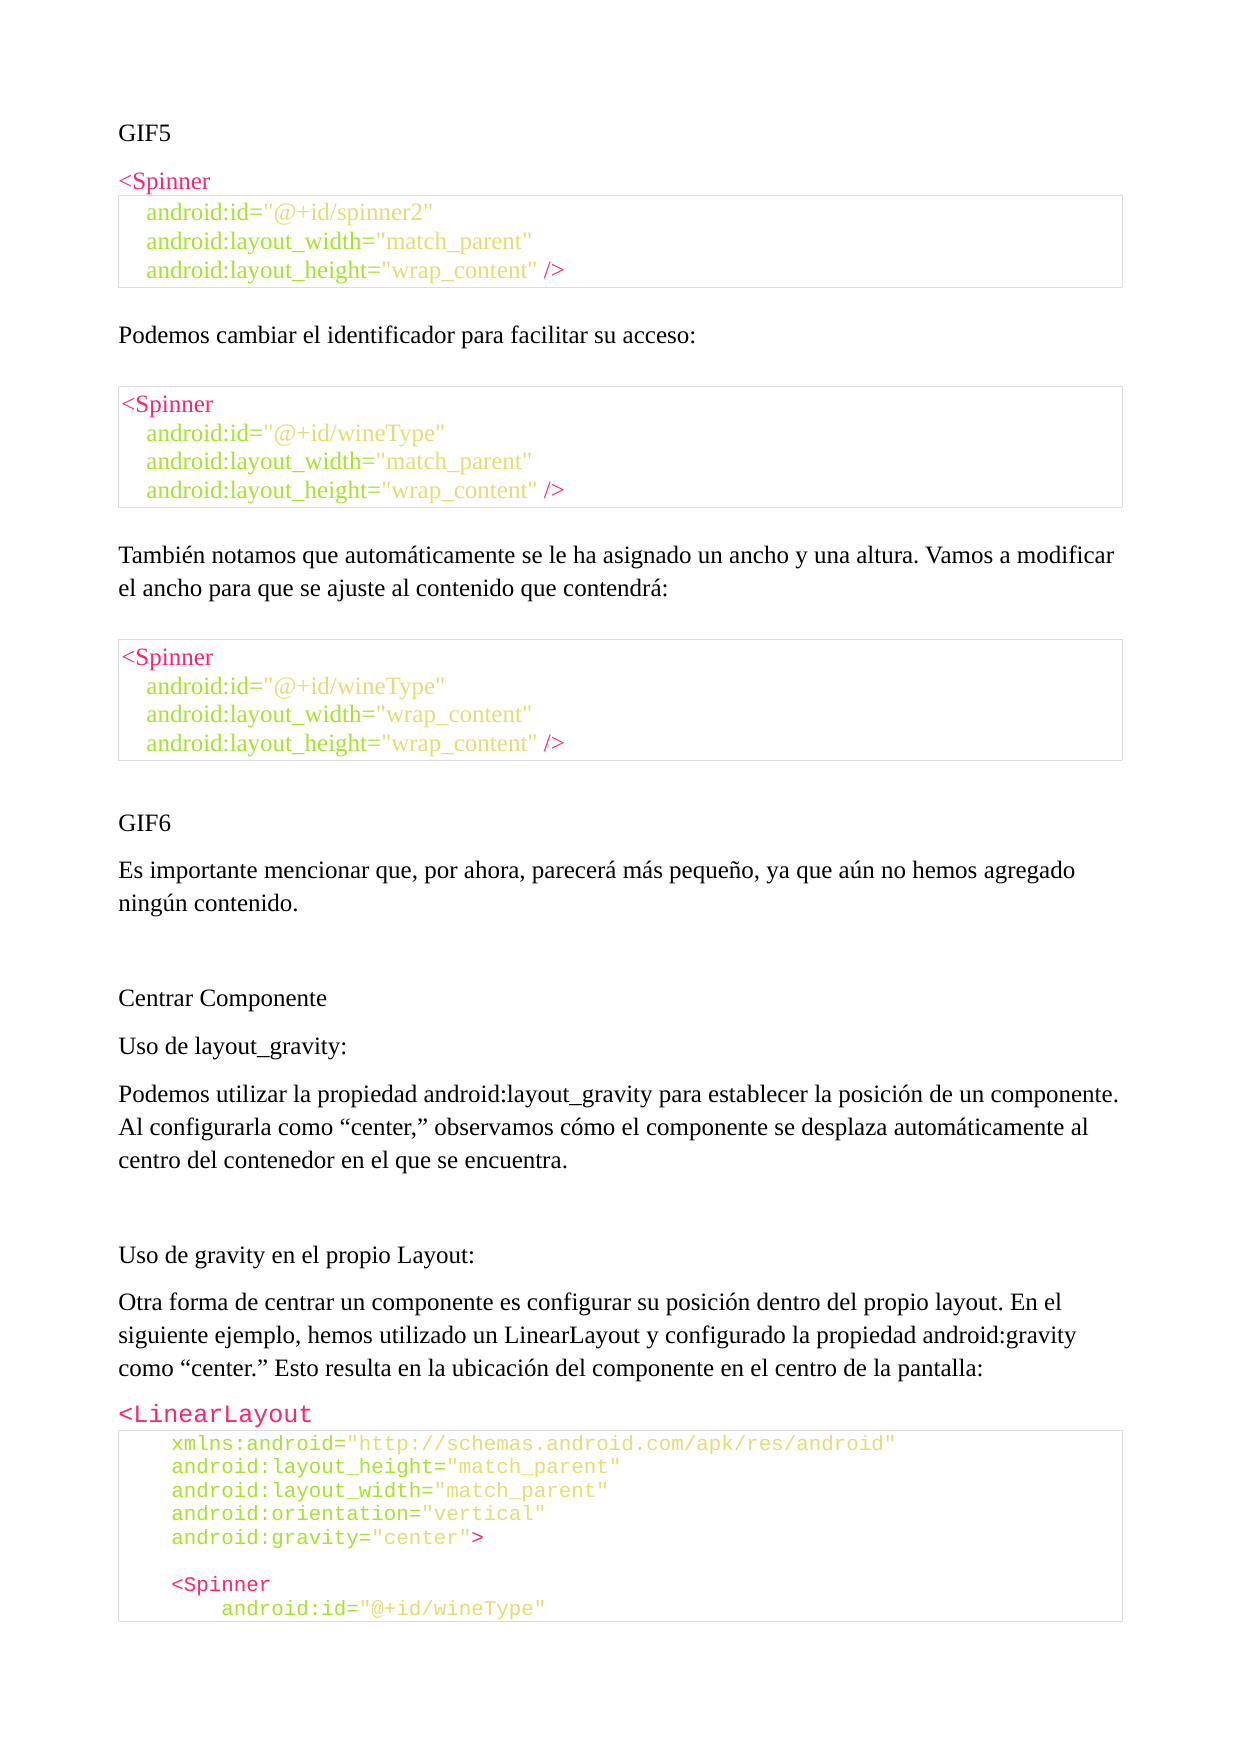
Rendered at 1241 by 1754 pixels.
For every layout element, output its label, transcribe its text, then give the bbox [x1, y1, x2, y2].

text android:layout_height="match_parent" [119, 1453, 1122, 1477]
text android:id="@+id/wineType" [119, 414, 1122, 443]
text android:layout_height="wrap_content" /> [119, 725, 1122, 760]
text GIF5 [118, 118, 1122, 147]
text android:id="@+id/wineType" [119, 668, 1122, 696]
text GIF6 [118, 808, 1122, 836]
text Podemos cambiar el identificador para facilitar su acceso: [118, 320, 1122, 348]
text Uso de layout_gravity: [118, 1031, 1122, 1060]
text Podemos utilizar la propiedad android:layout_gravity para establecer la posición de un componente. Al configurarla como “center,” observamos cómo el componente se desplaza automáticamente al centro del contenedor en el que se encuentra. [118, 1079, 1122, 1173]
text <Spinner [119, 387, 1122, 414]
text android:layout_width="match_parent" [119, 443, 1122, 472]
text Otra forma de centrar un componente es configurar su posición dentro del propio layout. En el siguiente ejemplo, hemos utilizado un LinearLayout y configurado la propiedad android:gravity como “center.” Esto resulta en la ubicación del componente en el centro de la pantalla: [118, 1287, 1122, 1382]
text Uso de gravity en el propio Layout: [118, 1240, 1122, 1269]
text Es importante mencionar que, por ahora, parecerá más pequeño, ya que aún no hemos agregado ningún contenido. [118, 855, 1122, 917]
text <LinearLayout [118, 1401, 1122, 1429]
text android:layout_width="wrap_content" [119, 696, 1122, 725]
text el ancho para que se ajuste al contenido que contendrá: [118, 573, 1122, 602]
text También notamos que automáticamente se le ha asignado un ancho y una altura. Vamos a modificar [118, 540, 1122, 569]
text android:id="@+id/spinner2" [119, 196, 1122, 223]
text <Spinner [119, 640, 1122, 668]
text <Spinner [119, 1571, 1122, 1595]
text <Spinner [118, 166, 1122, 194]
text xmlns:android="http://schemas.android.com/apk/res/android" [119, 1431, 1122, 1453]
text android:layout_width="match_parent" [119, 1477, 1122, 1500]
text android:orientation="vertical" [119, 1500, 1122, 1524]
text android:layout_height="wrap_content" /> [119, 472, 1122, 507]
text android:gravity="center"> [119, 1524, 1122, 1551]
text android:id="@+id/wineType" [119, 1595, 1122, 1621]
text android:layout_height="wrap_content" /> [119, 252, 1122, 287]
text Centrar Componente [118, 983, 1122, 1012]
text android:layout_width="match_parent" [119, 223, 1122, 252]
